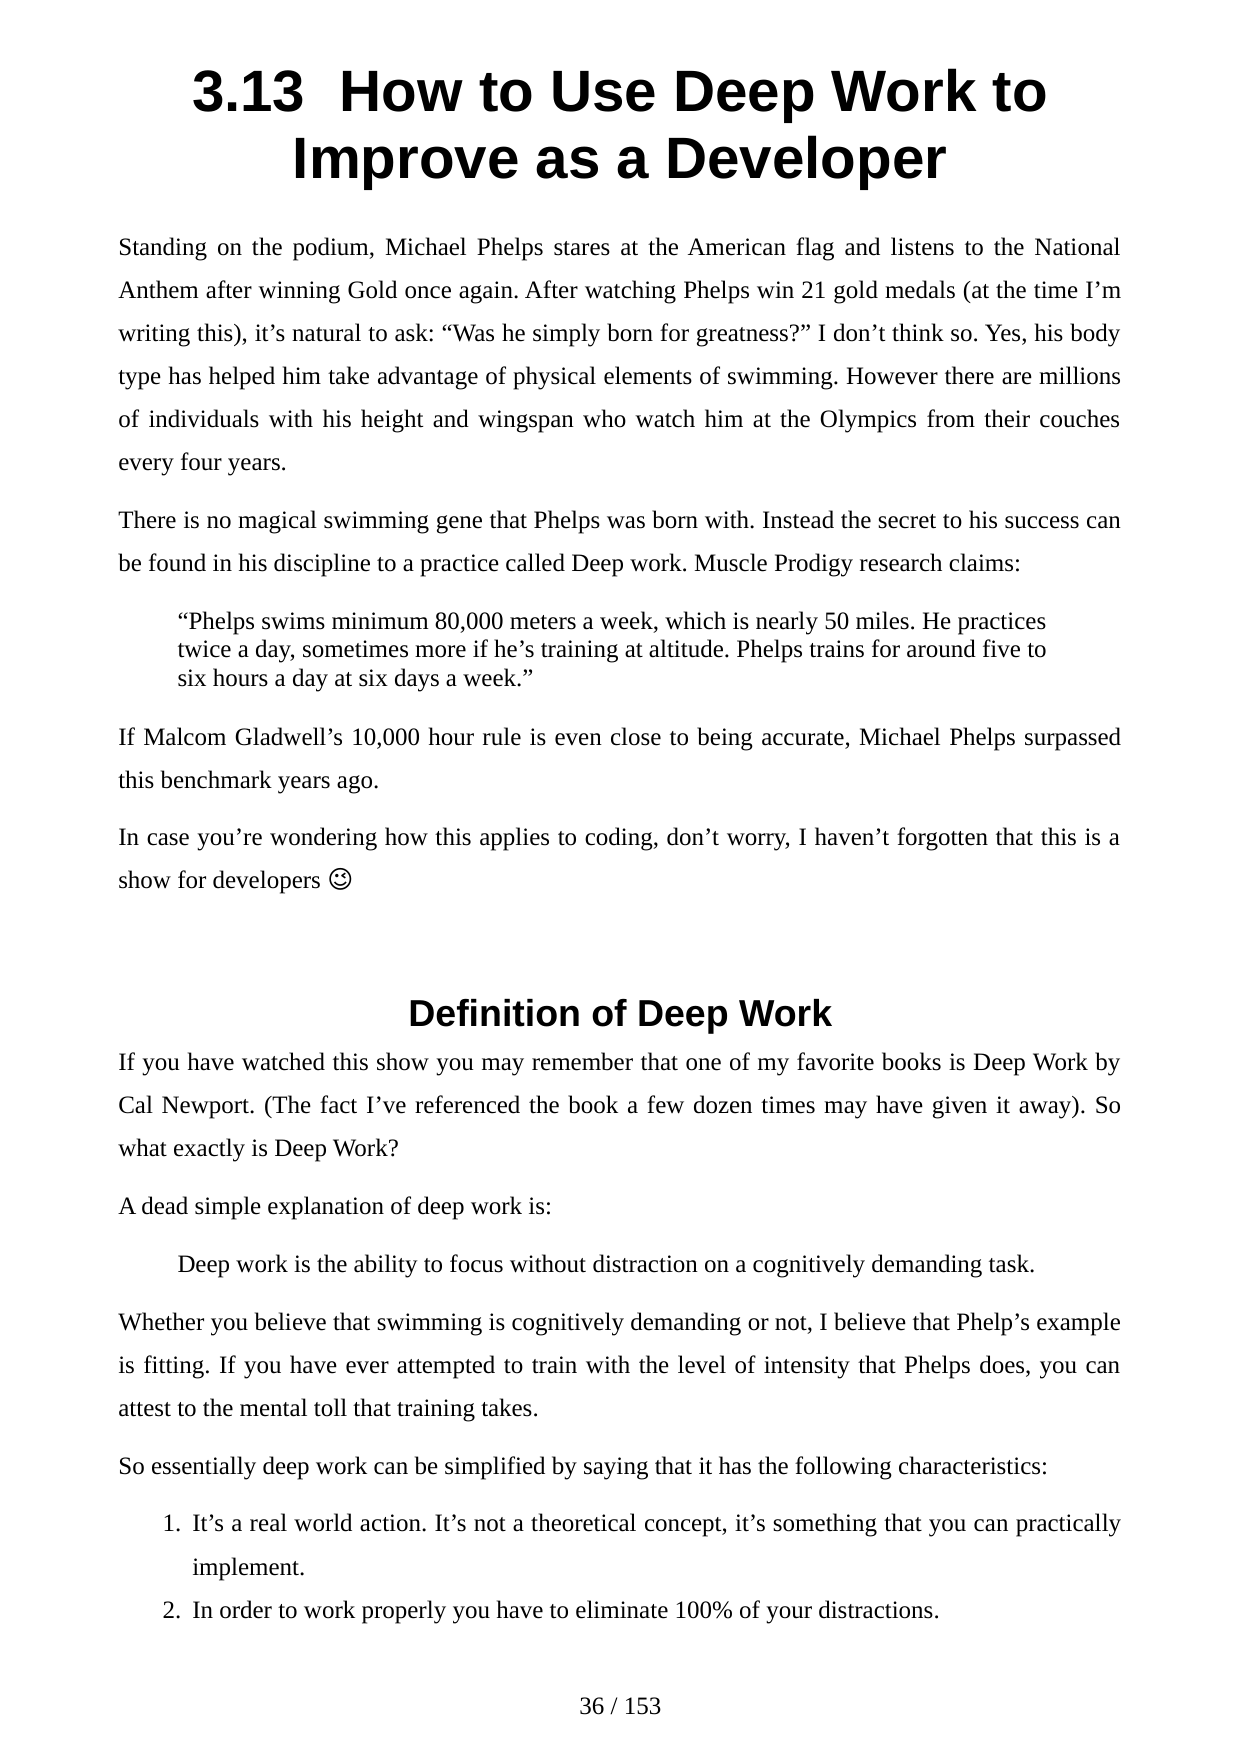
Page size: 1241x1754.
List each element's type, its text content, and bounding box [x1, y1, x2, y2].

text In case you’re wondering how this applies to coding, don’t worry, I haven’t forgotten that this is a show for developers 😉 [118, 822, 1122, 894]
list It’s a real world action. It’s not a theoretical concept, it’s something that you can practically implement. [162, 1508, 1122, 1580]
text A dead simple explanation of deep work is: [118, 1191, 1122, 1220]
title 3.13 How to Use Deep Work to Improve as a Developer [118, 56, 1122, 190]
text Whether you believe that swimming is cognitively demanding or not, I believe that Phelp’s example is fitting. If you have ever attempted to train with the level of intensity that Phelps does, you can attest to the mental toll that training takes. [118, 1307, 1122, 1422]
text Standing on the podium, Michael Phelps stares at the American flag and listens to the National Anthem after winning Gold once again. After watching Phelps win 21 gold medals (at the time I’m writing this), it’s natural to ask: “Was he simply born for greatness?” I don’t think so. Yes, his body type has helped him take advantage of physical elements of swimming. However there are millions of individuals with his height and wingspan who watch him at the Olympics from their couches every four years. [118, 232, 1122, 476]
text “Phelps swims minimum 80,000 meters a week, which is nearly 50 miles. He practices twice a day, sometimes more if he’s training at altitude. Phelps trains for around five to six hours a day at six days a week.” [177, 606, 1063, 692]
text If you have watched this show you may remember that one of my favorite books is Deep Work by Cal Newport. (The fact I’ve referenced the book a few dozen times may have given it away). So what exactly is Deep Work? [118, 1047, 1122, 1162]
text Deep work is the ability to focus without distraction on a cognitively demanding task. [177, 1249, 1063, 1277]
list In order to work properly you have to eliminate 100% of your distractions. [162, 1595, 1122, 1623]
text There is no magical swimming gene that Phelps was born with. Instead the secret to his success can be found in his discipline to a practice called Deep work. Muscle Prodigy research claims: [118, 505, 1122, 577]
text So essentially deep work can be simplified by saying that it has the following characteristics: [118, 1451, 1122, 1479]
subtitle Definition of Deep Work [118, 991, 1122, 1034]
text If Malcom Gladwell’s 10,000 hour rule is even close to being accurate, Michael Phelps surpassed this benchmark years ago. [118, 722, 1122, 793]
